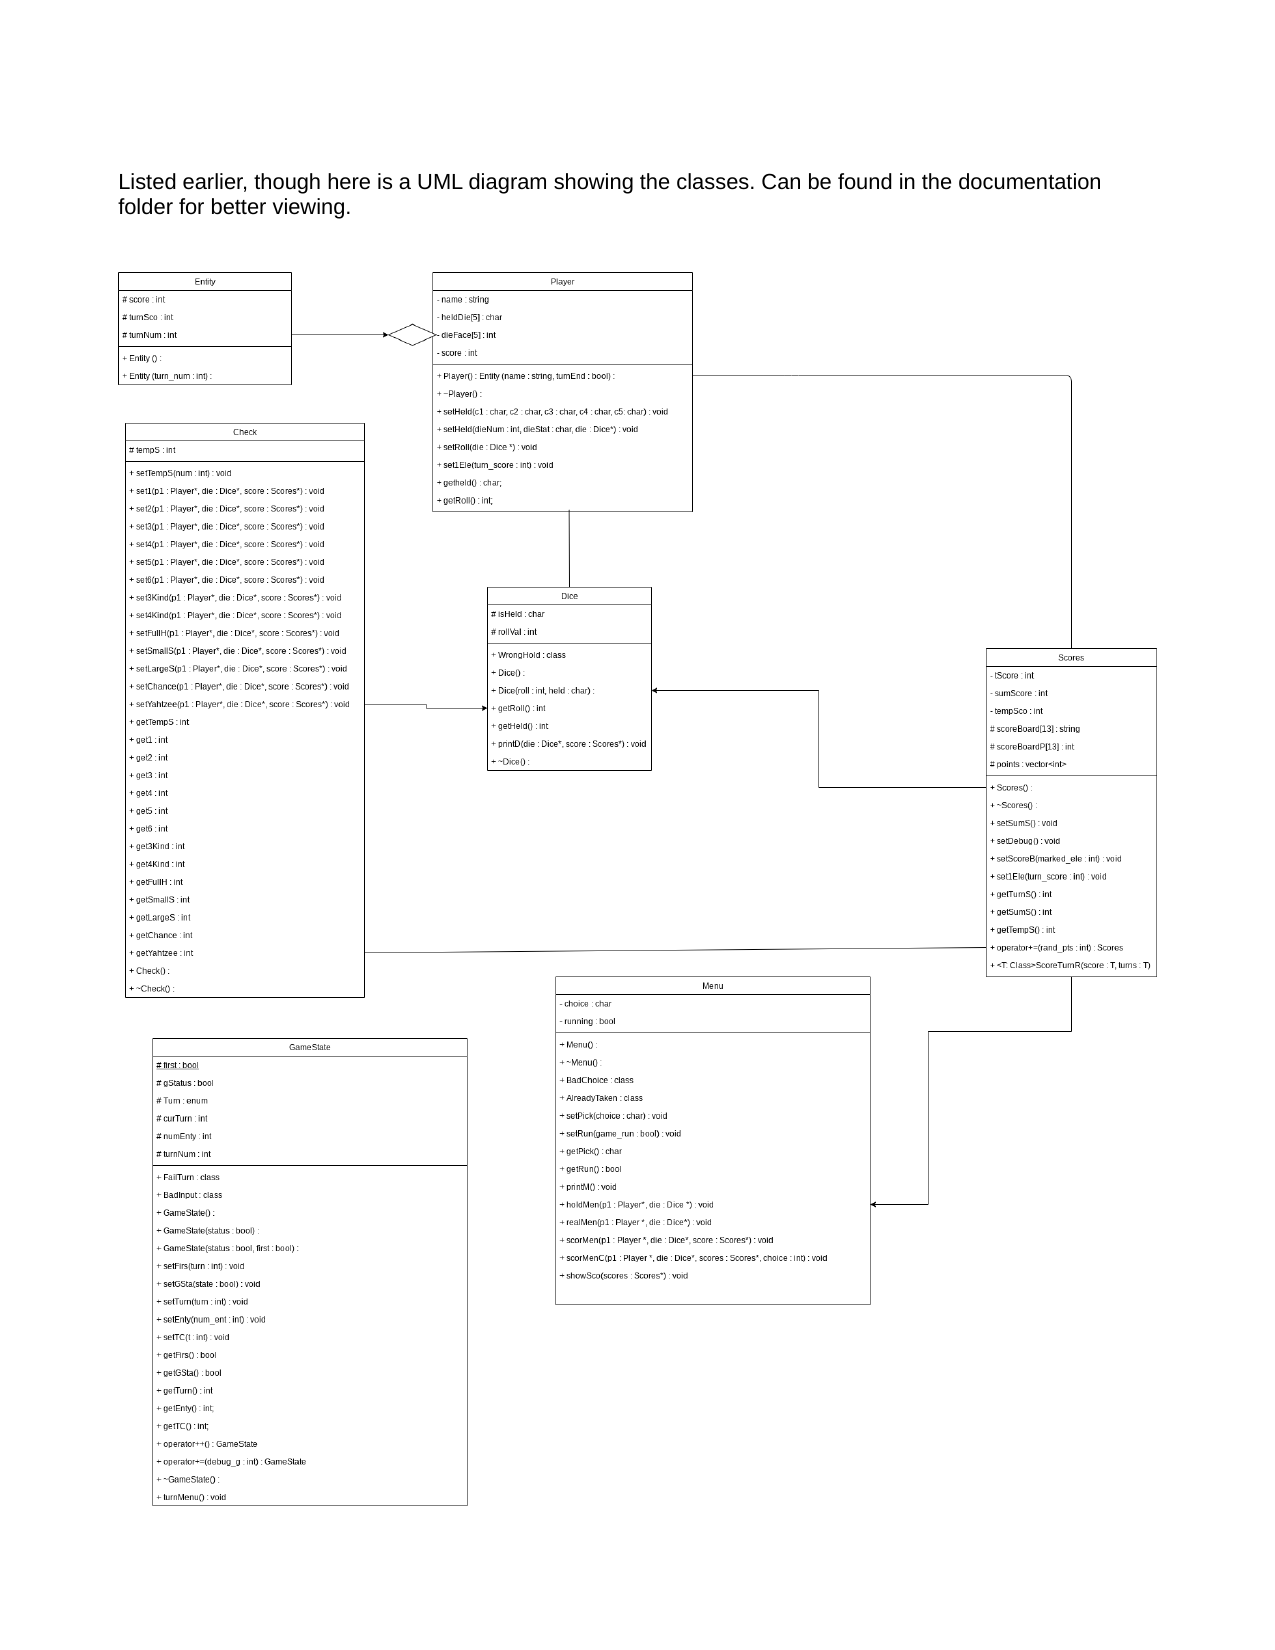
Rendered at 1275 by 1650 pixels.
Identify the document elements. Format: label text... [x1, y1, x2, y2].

text Listed earlier, though here is a UML diagram showing the classes. Can be found in the documentation folder for better viewing. [118, 168, 1157, 219]
picture [118, 272, 1157, 1508]
